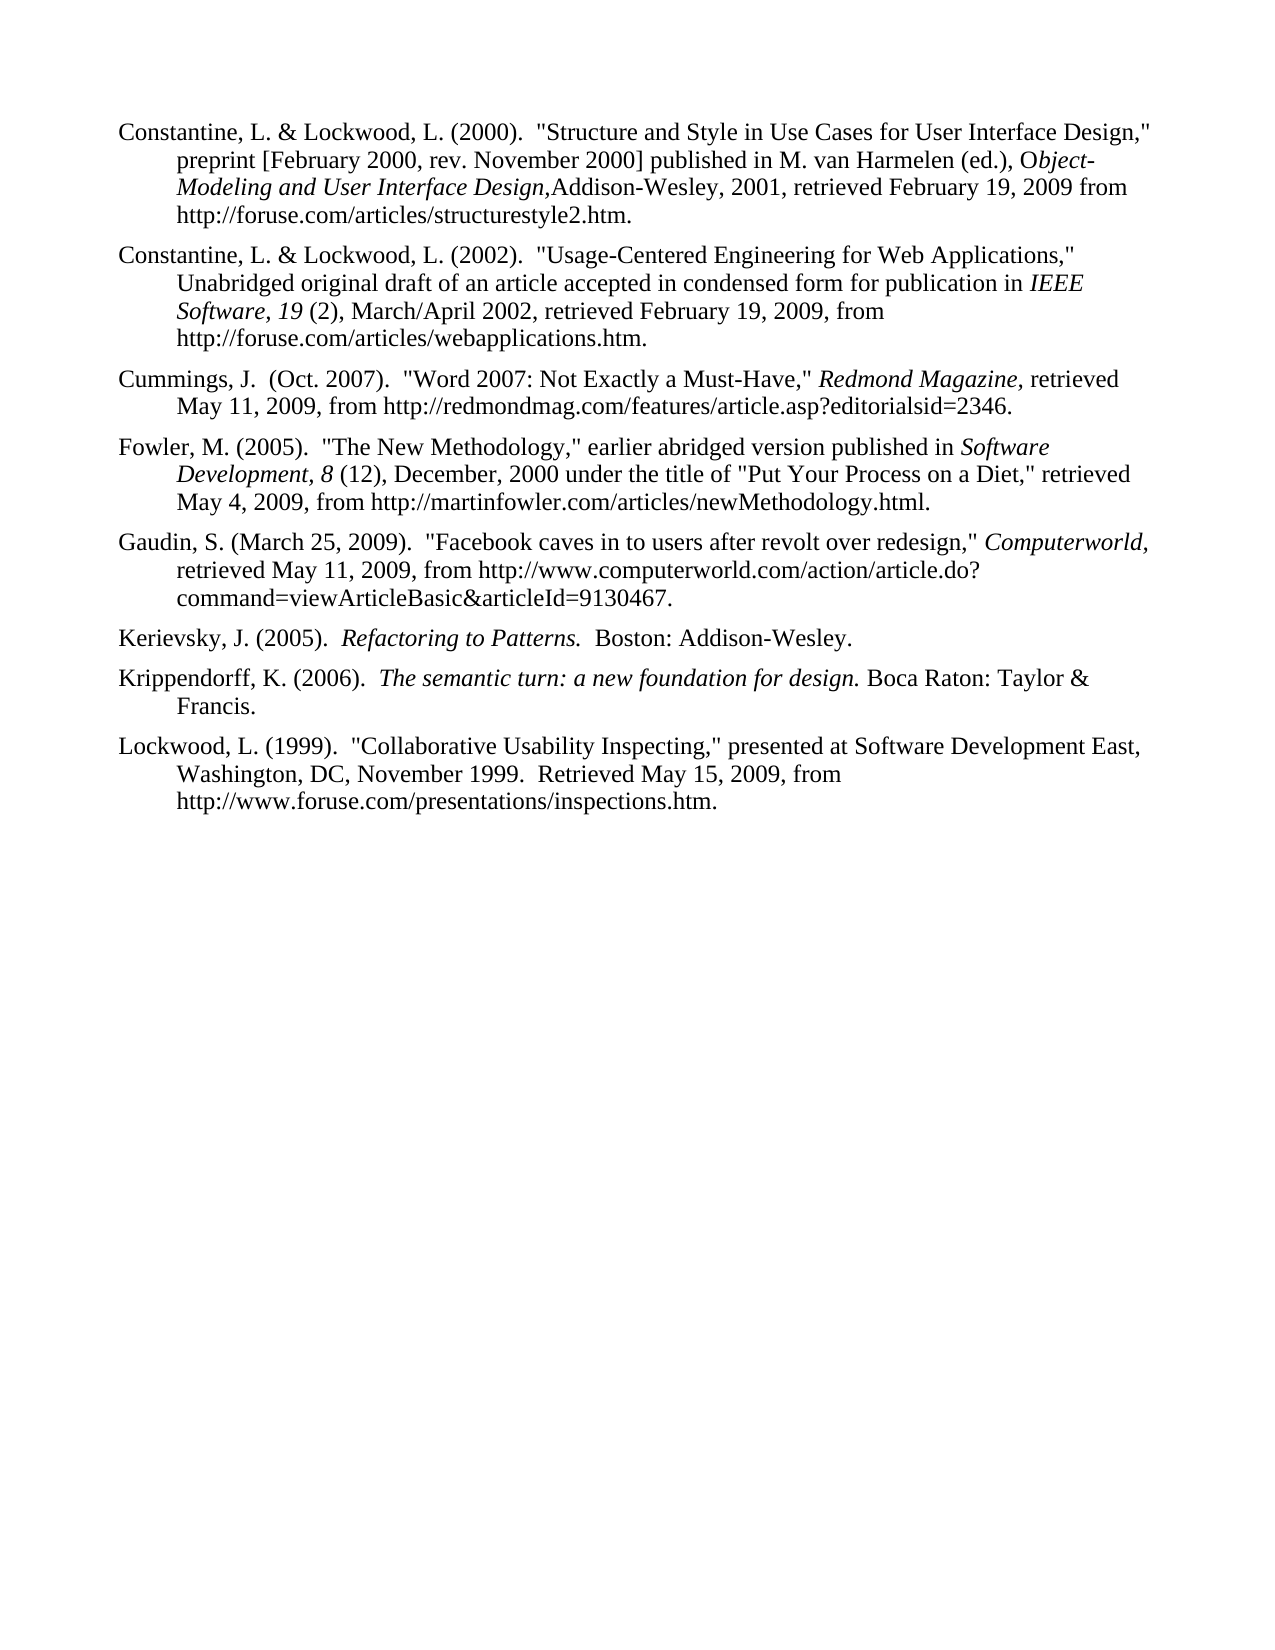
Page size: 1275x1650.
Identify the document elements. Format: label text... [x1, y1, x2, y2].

text Gaudin, S. (March 25, 2009). "Facebook caves in to users after revolt over redesign," Computerworld, retrieved May 11, 2009, from http://www.computerworld.com/action/article.do?command=viewArticleBasic&articleId=9130467. [118, 528, 1157, 611]
text Cummings, J. (Oct. 2007). "Word 2007: Not Exactly a Must-Have," Redmond Magazine, retrieved May 11, 2009, from http://redmondmag.com/features/article.asp?editorialsid=2346. [118, 365, 1157, 420]
text Kerievsky, J. (2005). Refactoring to Patterns. Boston: Addison-Wesley. [118, 624, 1157, 652]
text Krippendorff, K. (2006). The semantic turn: a new foundation for design. Boca Raton: Taylor & Francis. [118, 664, 1157, 719]
text Lockwood, L. (1999). "Collaborative Usability Inspecting," presented at Software Development East, Washington, DC, November 1999. Retrieved May 15, 2009, from http://www.foruse.com/presentations/inspections.htm. [118, 732, 1157, 815]
text Constantine, L. & Lockwood, L. (2002). "Usage-Centered Engineering for Web Applications," Unabridged original draft of an article accepted in condensed form for publication in IEEE Software, 19 (2), March/April 2002, retrieved February 19, 2009, from http://foruse.com/articles/webapplications.htm. [118, 241, 1157, 352]
text Fowler, M. (2005). "The New Methodology," earlier abridged version published in Software Development, 8 (12), December, 2000 under the title of "Put Your Process on a Diet," retrieved May 4, 2009, from http://martinfowler.com/articles/newMethodology.html. [118, 433, 1157, 516]
text Constantine, L. & Lockwood, L. (2000). "Structure and Style in Use Cases for User Interface Design," preprint [February 2000, rev. November 2000] published in M. van Harmelen (ed.), Object-Modeling and User Interface Design,Addison-Wesley, 2001, retrieved February 19, 2009 from http://foruse.com/articles/structurestyle2.htm. [118, 118, 1157, 229]
